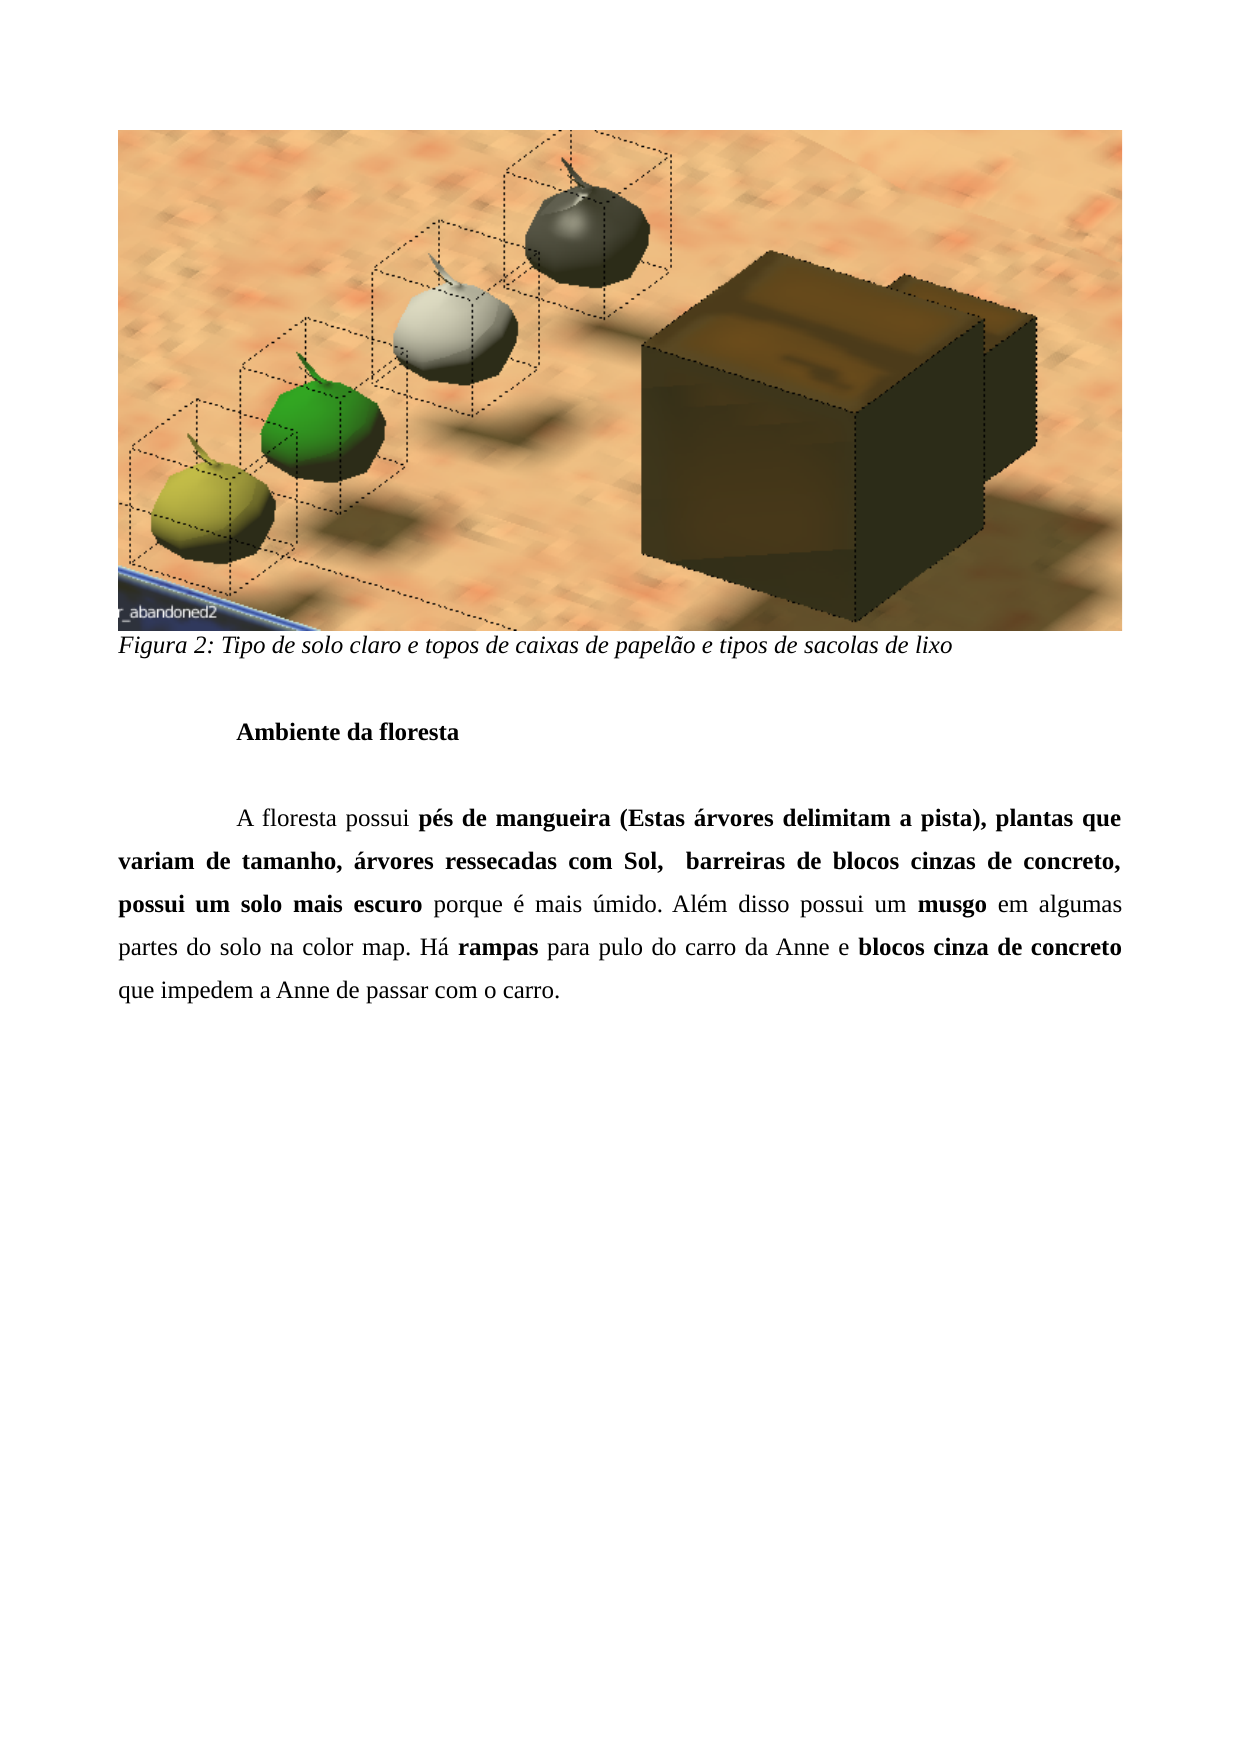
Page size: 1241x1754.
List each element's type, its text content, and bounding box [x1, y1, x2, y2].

picture [118, 130, 1123, 631]
text Figura 2: Tipo de solo claro e topos de caixas de papelão e tipos de sacolas de lixo [118, 631, 1122, 659]
text A floresta possui pés de mangueira (Estas árvores delimitam a pista), plantas que variam de tamanho, árvores ressecadas com Sol, barreiras de blocos cinzas de concreto, possui um solo mais escuro porque é mais úmido. Além disso possui um musgo em algumas partes do solo na color map. Há rampas para pulo do carro da Anne e blocos cinza de concreto que impedem a Anne de passar com o carro. [118, 803, 1122, 1004]
text Ambiente da floresta [118, 717, 1122, 745]
